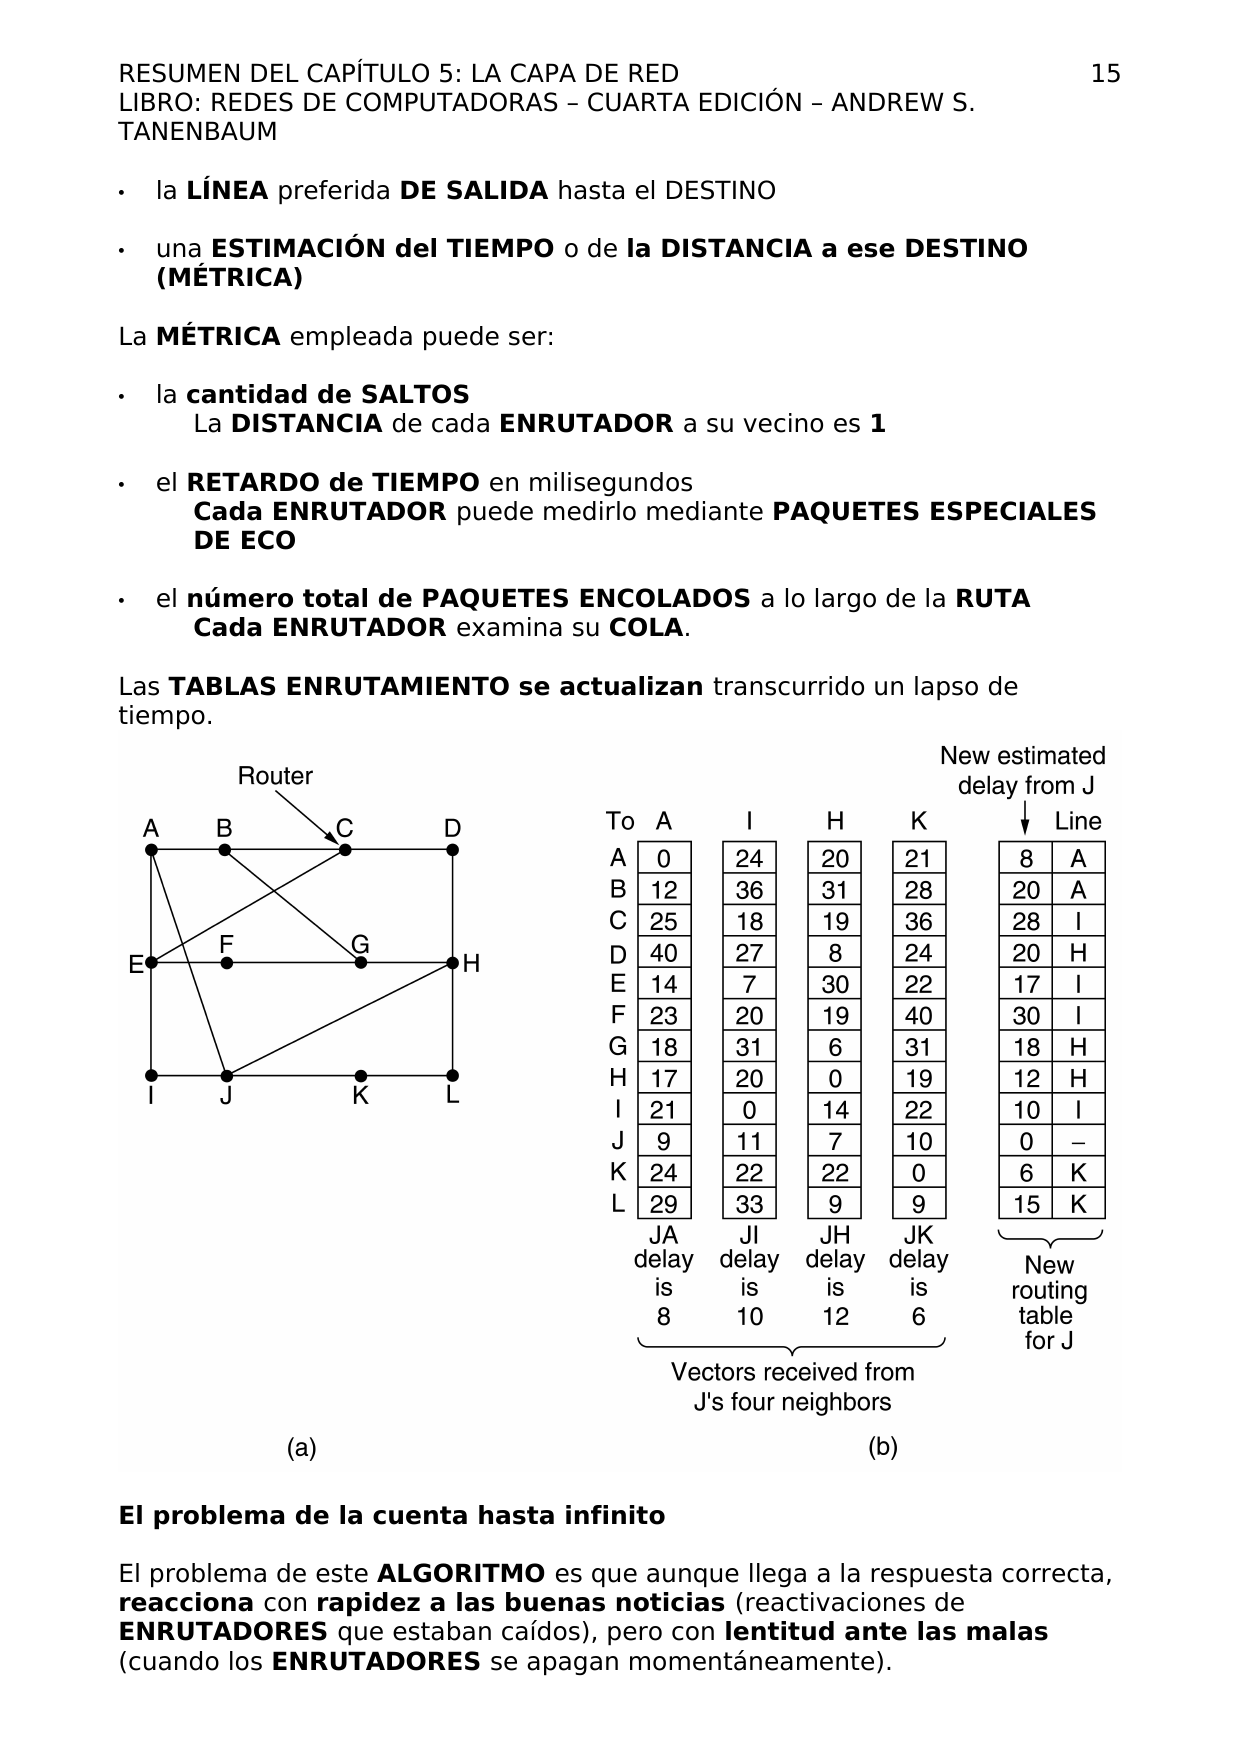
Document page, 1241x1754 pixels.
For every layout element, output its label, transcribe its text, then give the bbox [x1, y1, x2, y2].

list Cada ENRUTADOR examina su COLA. [156, 613, 1122, 643]
text El problema de la cuenta hasta infinito [118, 1501, 1122, 1530]
picture [118, 730, 1123, 1472]
list Cada ENRUTADOR puede medirlo mediante PAQUETES ESPECIALES DE ECO [156, 497, 1122, 555]
list La DISTANCIA de cada ENRUTADOR a su vecino es 1 [156, 409, 1122, 438]
text La MÉTRICA empleada puede ser: [118, 322, 1122, 351]
list el RETARDO de TIEMPO en milisegundos [118, 468, 1122, 497]
list una ESTIMACIÓN del TIEMPO o de la DISTANCIA a ese DESTINO (MÉTRICA) [118, 234, 1122, 293]
text Las TABLAS ENRUTAMIENTO se actualizan transcurrido un lapso de tiempo. [118, 672, 1122, 730]
list la LÍNEA preferida DE SALIDA hasta el DESTINO [118, 176, 1122, 205]
text El problema de este ALGORITMO es que aunque llega a la respuesta correcta, reacciona con rapidez a las buenas noticias (reactivaciones de ENRUTADORES que estaban caídos), pero con lentitud ante las malas (cuando los ENRUTADORES se apagan momentáneamente). [118, 1559, 1122, 1676]
list la cantidad de SALTOS [118, 380, 1122, 409]
list el número total de PAQUETES ENCOLADOS a lo largo de la RUTA [118, 584, 1122, 613]
